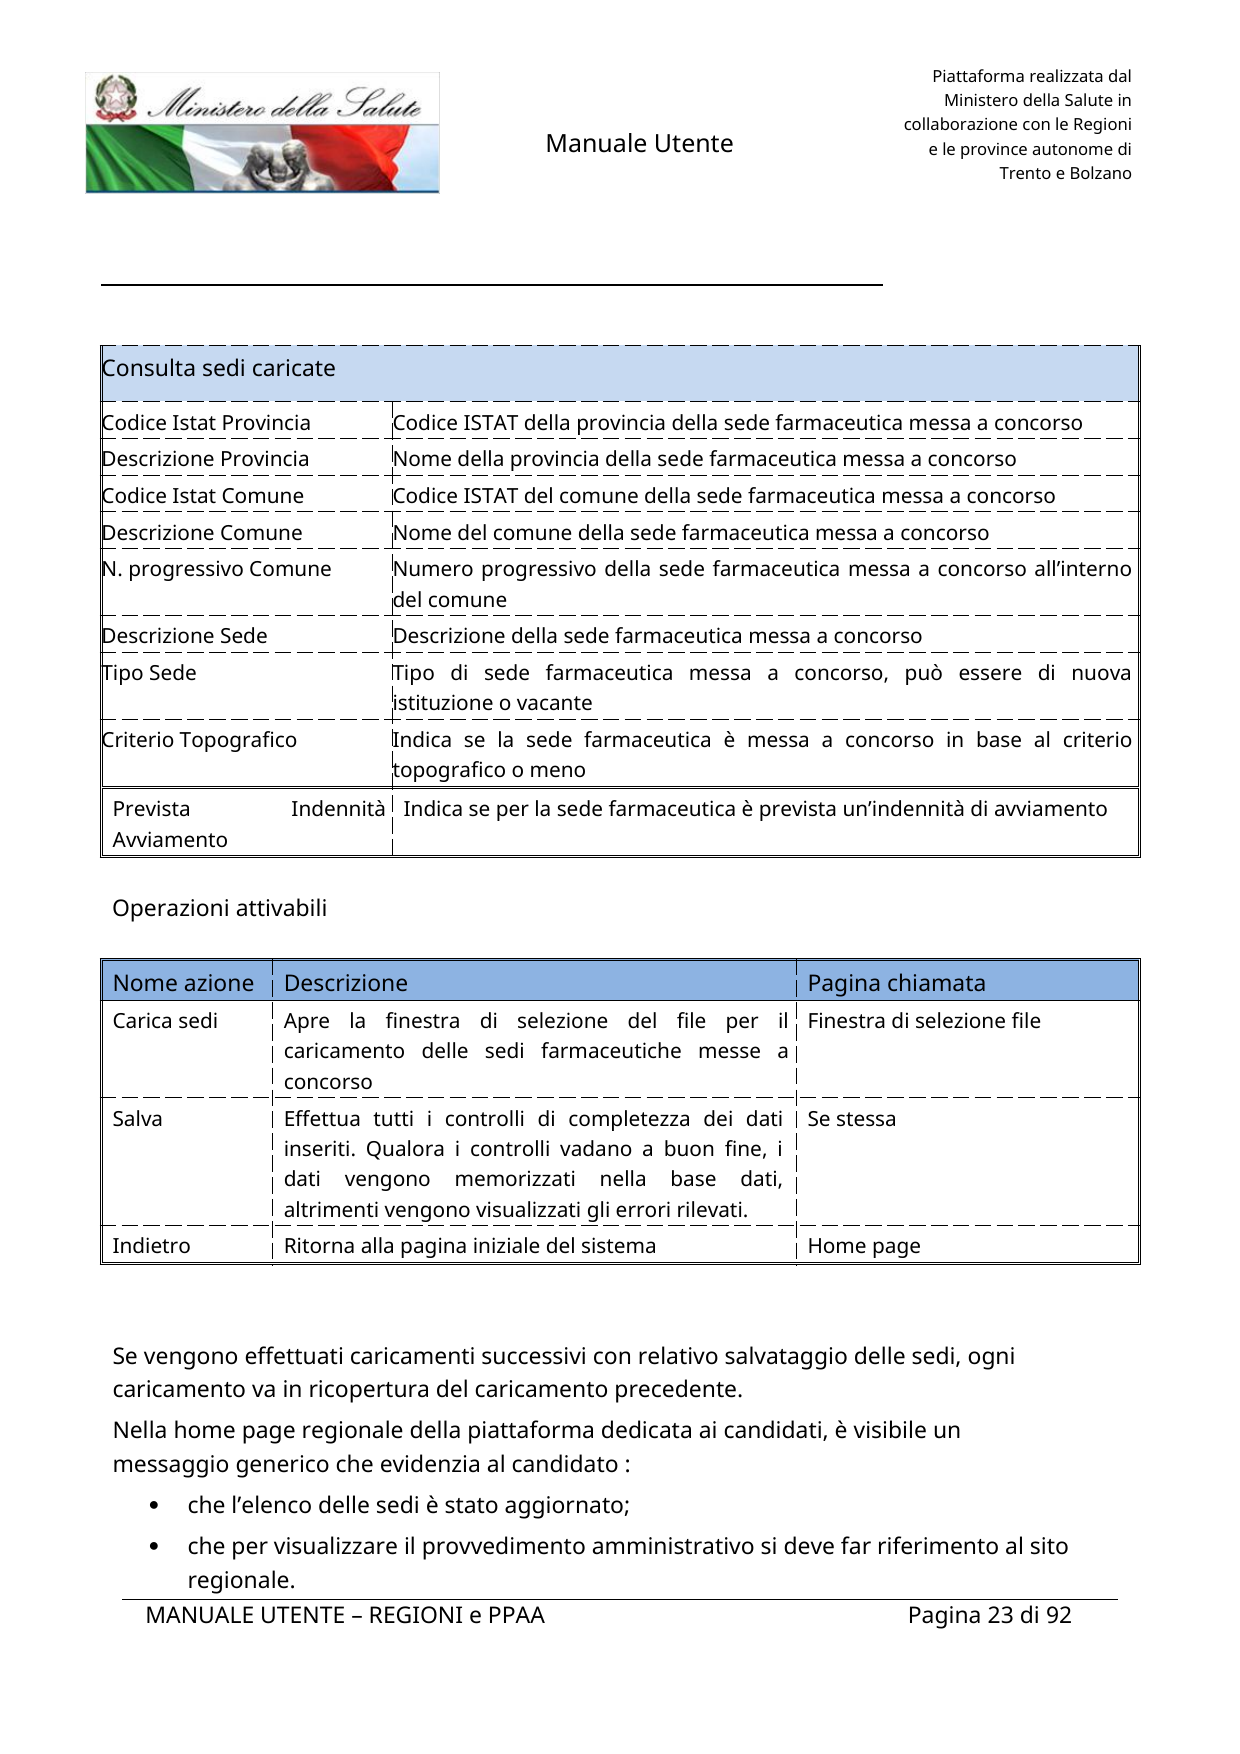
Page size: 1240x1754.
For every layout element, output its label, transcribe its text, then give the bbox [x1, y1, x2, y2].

table_cell Consulta sedi caricate [103, 345, 392, 401]
table_cell Indica se per la sede farmaceutica è prevista un’indennità di avviamento [392, 789, 1138, 855]
table_cell Numero progressivo della sede farmaceutica messa a concorso all’interno del comune [392, 548, 1138, 615]
table_cell Finestra di selezione file [796, 1001, 1138, 1097]
table_cell Effettua tutti i controlli di completezza dei dati inseriti. Qualora i controlli vadano a buon fine, i dati vengono memorizzati nella base dati, altrimenti vengono visualizzati gli errori rilevati. [272, 1097, 796, 1225]
table_header Pagina chiamata [796, 961, 1138, 1000]
list che l’elenco delle sedi è stato aggiornato; [150, 1489, 1078, 1520]
table_cell Carica sedi [103, 1001, 272, 1097]
text Se vengono effettuati caricamenti successivi con relativo salvataggio delle sedi, ogni caricamento va in ricopertura del caricamento precedente. [112, 1340, 1078, 1404]
table_cell Se stessa [796, 1097, 1138, 1225]
table_cell Descrizione Sede [103, 615, 392, 652]
table_cell Codice ISTAT della provincia della sede farmaceutica messa a concorso [392, 401, 1138, 438]
table_cell Codice Istat Comune [103, 475, 392, 511]
table_cell Descrizione Provincia [103, 438, 392, 474]
table_cell Indennità [291, 789, 392, 855]
table_header Nome azione [103, 961, 272, 1000]
table_cell Indica se la sede farmaceutica è messa a concorso in base al criterio topografico o meno [392, 719, 1138, 786]
table_header Descrizione [272, 961, 796, 1000]
text Operazioni attivabili [112, 891, 1069, 923]
table_cell Home page [796, 1225, 1138, 1262]
table_cell N. progressivo Comune [103, 548, 392, 615]
table_cell Ritorna alla pagina iniziale del sistema [272, 1225, 796, 1262]
table_cell Nome del comune della sede farmaceutica messa a concorso [392, 511, 1138, 548]
table_cell Prevista Avviamento [103, 789, 291, 855]
list che per visualizzare il provvedimento amministrativo si deve far riferimento al sito regionale. [150, 1530, 1078, 1595]
table_cell Codice ISTAT del comune della sede farmaceutica messa a concorso [392, 475, 1138, 511]
table_cell Descrizione della sede farmaceutica messa a concorso [392, 615, 1138, 652]
table_cell Apre la finestra di selezione del file per il caricamento delle sedi farmaceutiche messe a concorso [272, 1001, 796, 1097]
table_cell Codice Istat Provincia [103, 401, 392, 438]
table_cell Nome della provincia della sede farmaceutica messa a concorso [392, 438, 1138, 474]
table_cell Criterio Topografico [103, 719, 392, 786]
text Nella home page regionale della piattaforma dedicata ai candidati, è visibile un messaggio generico che evidenzia al candidato : [112, 1414, 1078, 1479]
table_cell Descrizione Comune [103, 511, 392, 548]
table_cell Tipo di sede farmaceutica messa a concorso, può essere di nuova istituzione o vacante [392, 652, 1138, 719]
table_cell Salva [103, 1097, 272, 1225]
table_cell Tipo Sede [103, 652, 392, 719]
table_cell Indietro [103, 1225, 272, 1262]
table_cell [392, 345, 1138, 401]
